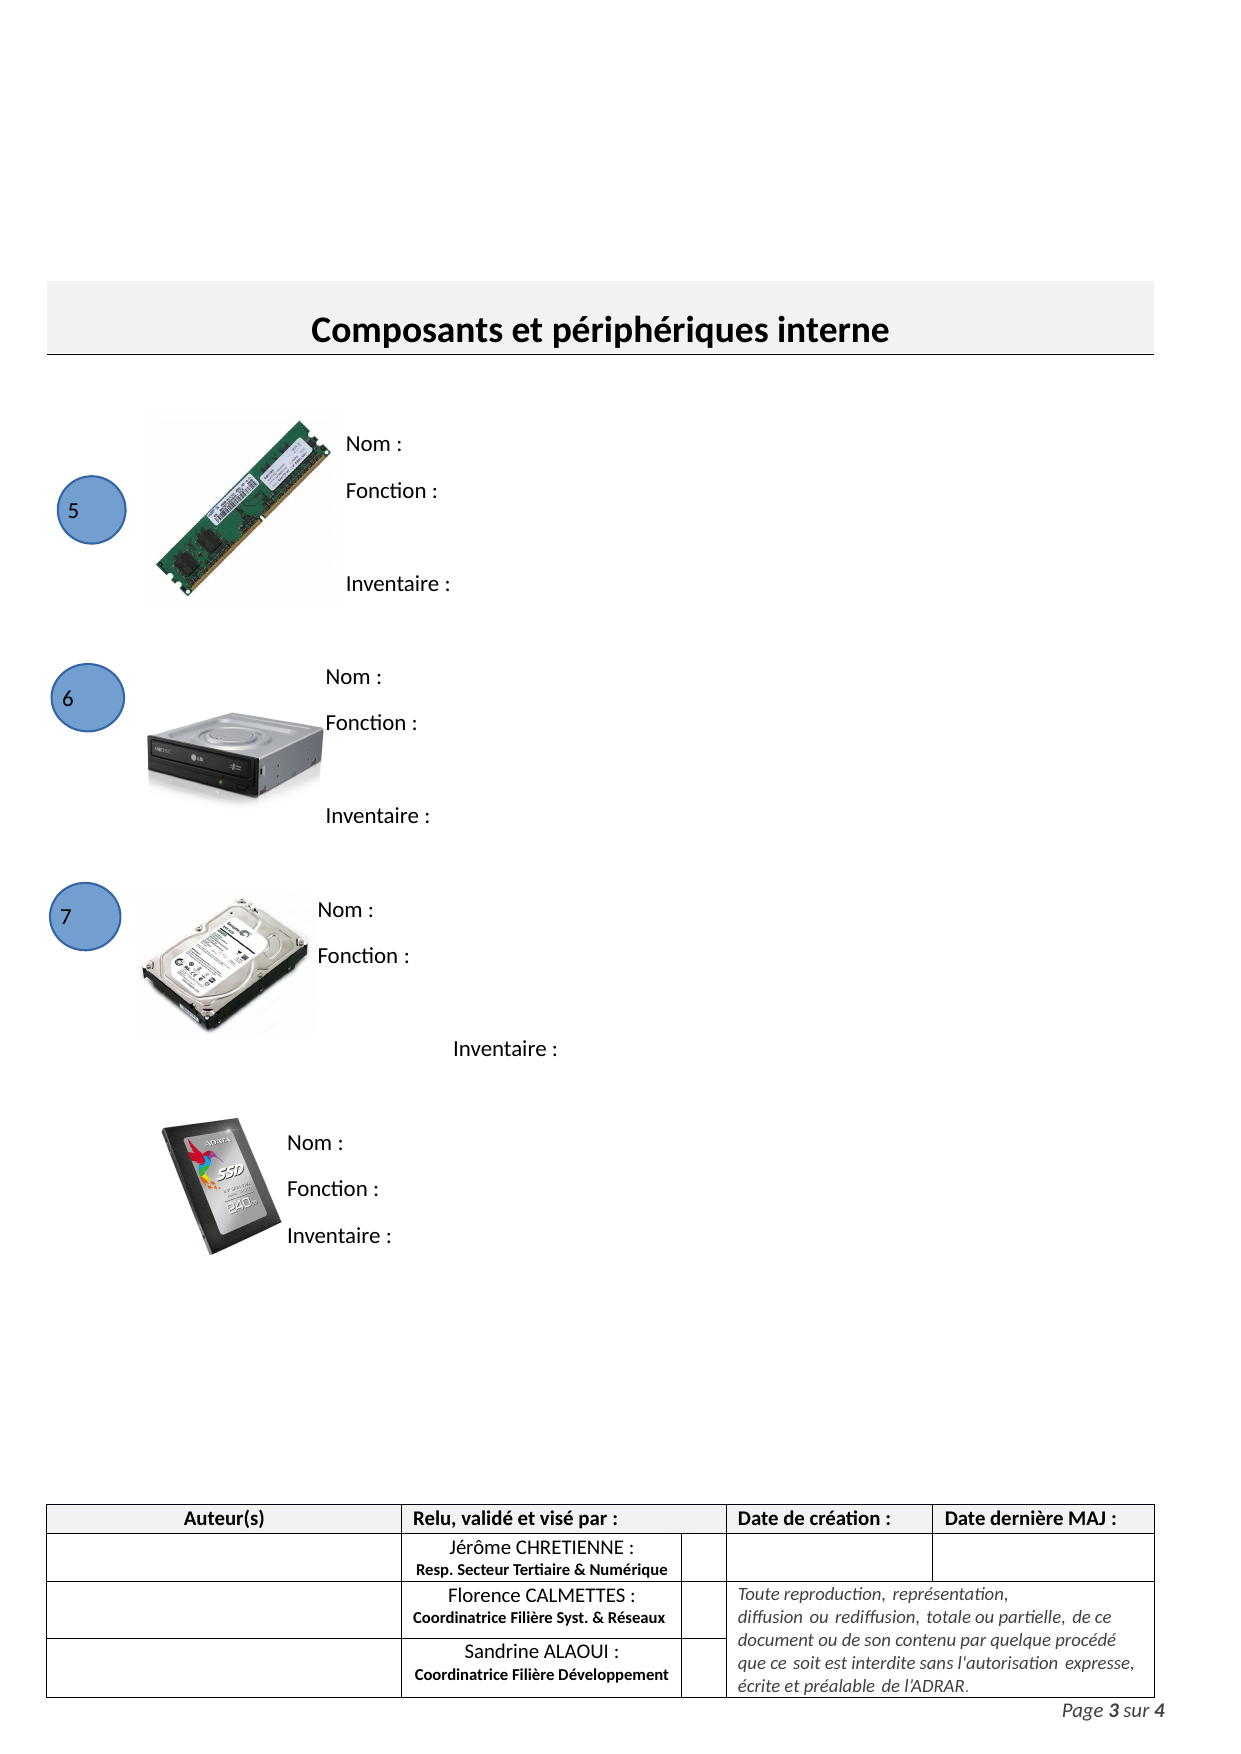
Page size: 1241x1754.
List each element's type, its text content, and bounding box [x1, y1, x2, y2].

text Inventaire : [148, 1034, 1093, 1062]
text Nom : [148, 662, 1093, 690]
text Fonction : [346, 476, 1093, 504]
text Fonction : [287, 1174, 1093, 1202]
text Nom : [346, 429, 1093, 457]
text Nom : [287, 1128, 1093, 1156]
text Inventaire : [287, 1221, 1093, 1249]
text Inventaire : [326, 802, 1093, 830]
text [148, 1128, 154, 1156]
text Inventaire : [346, 569, 1093, 597]
text Nom : [318, 895, 1093, 923]
text Fonction : [326, 708, 1093, 737]
text Fonction : [318, 941, 1093, 969]
